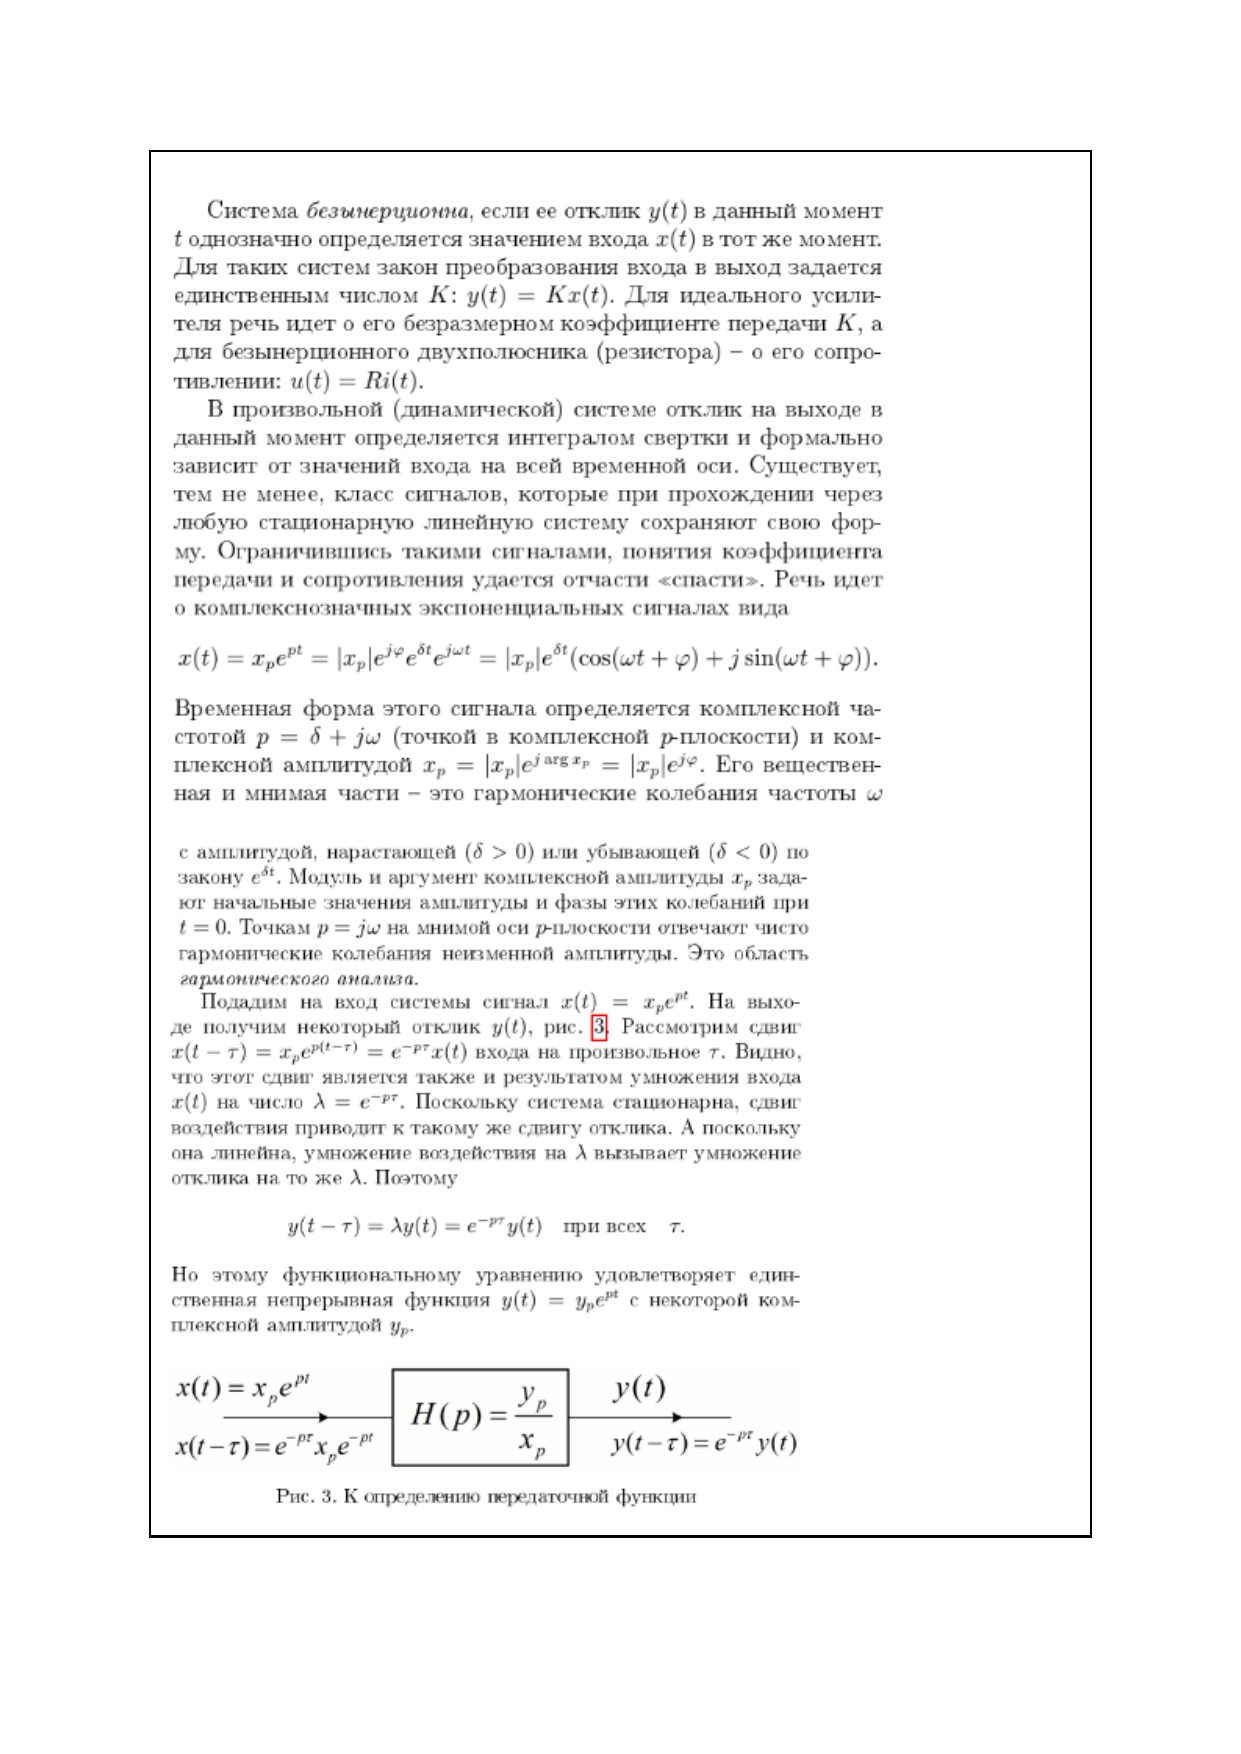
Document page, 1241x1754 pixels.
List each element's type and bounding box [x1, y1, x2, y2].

table_cell [151, 152, 1090, 1535]
picture [160, 187, 920, 1525]
